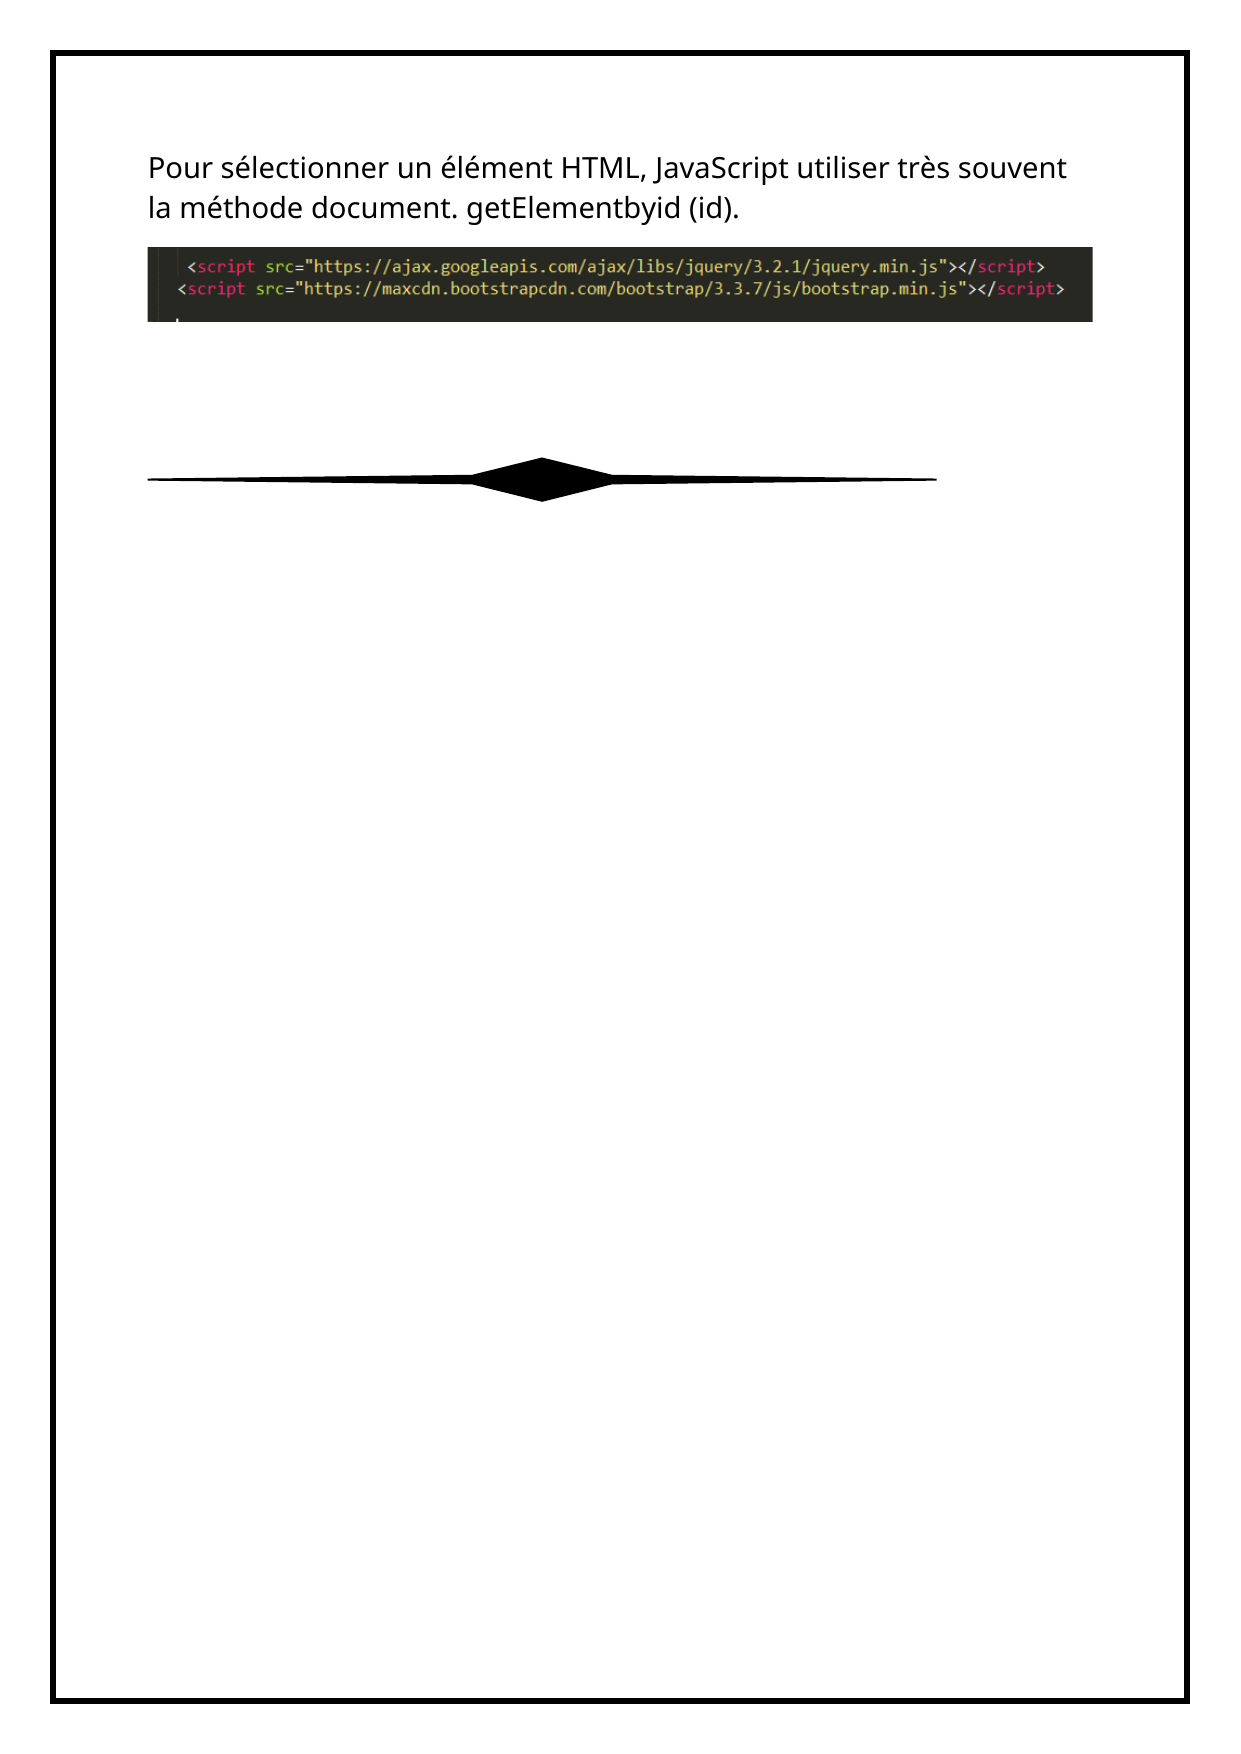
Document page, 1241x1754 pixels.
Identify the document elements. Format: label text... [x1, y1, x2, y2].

text Pour sélectionner un élément HTML, JavaScript utiliser très souvent la méthode document. getElementbyid (id). [148, 148, 1093, 227]
